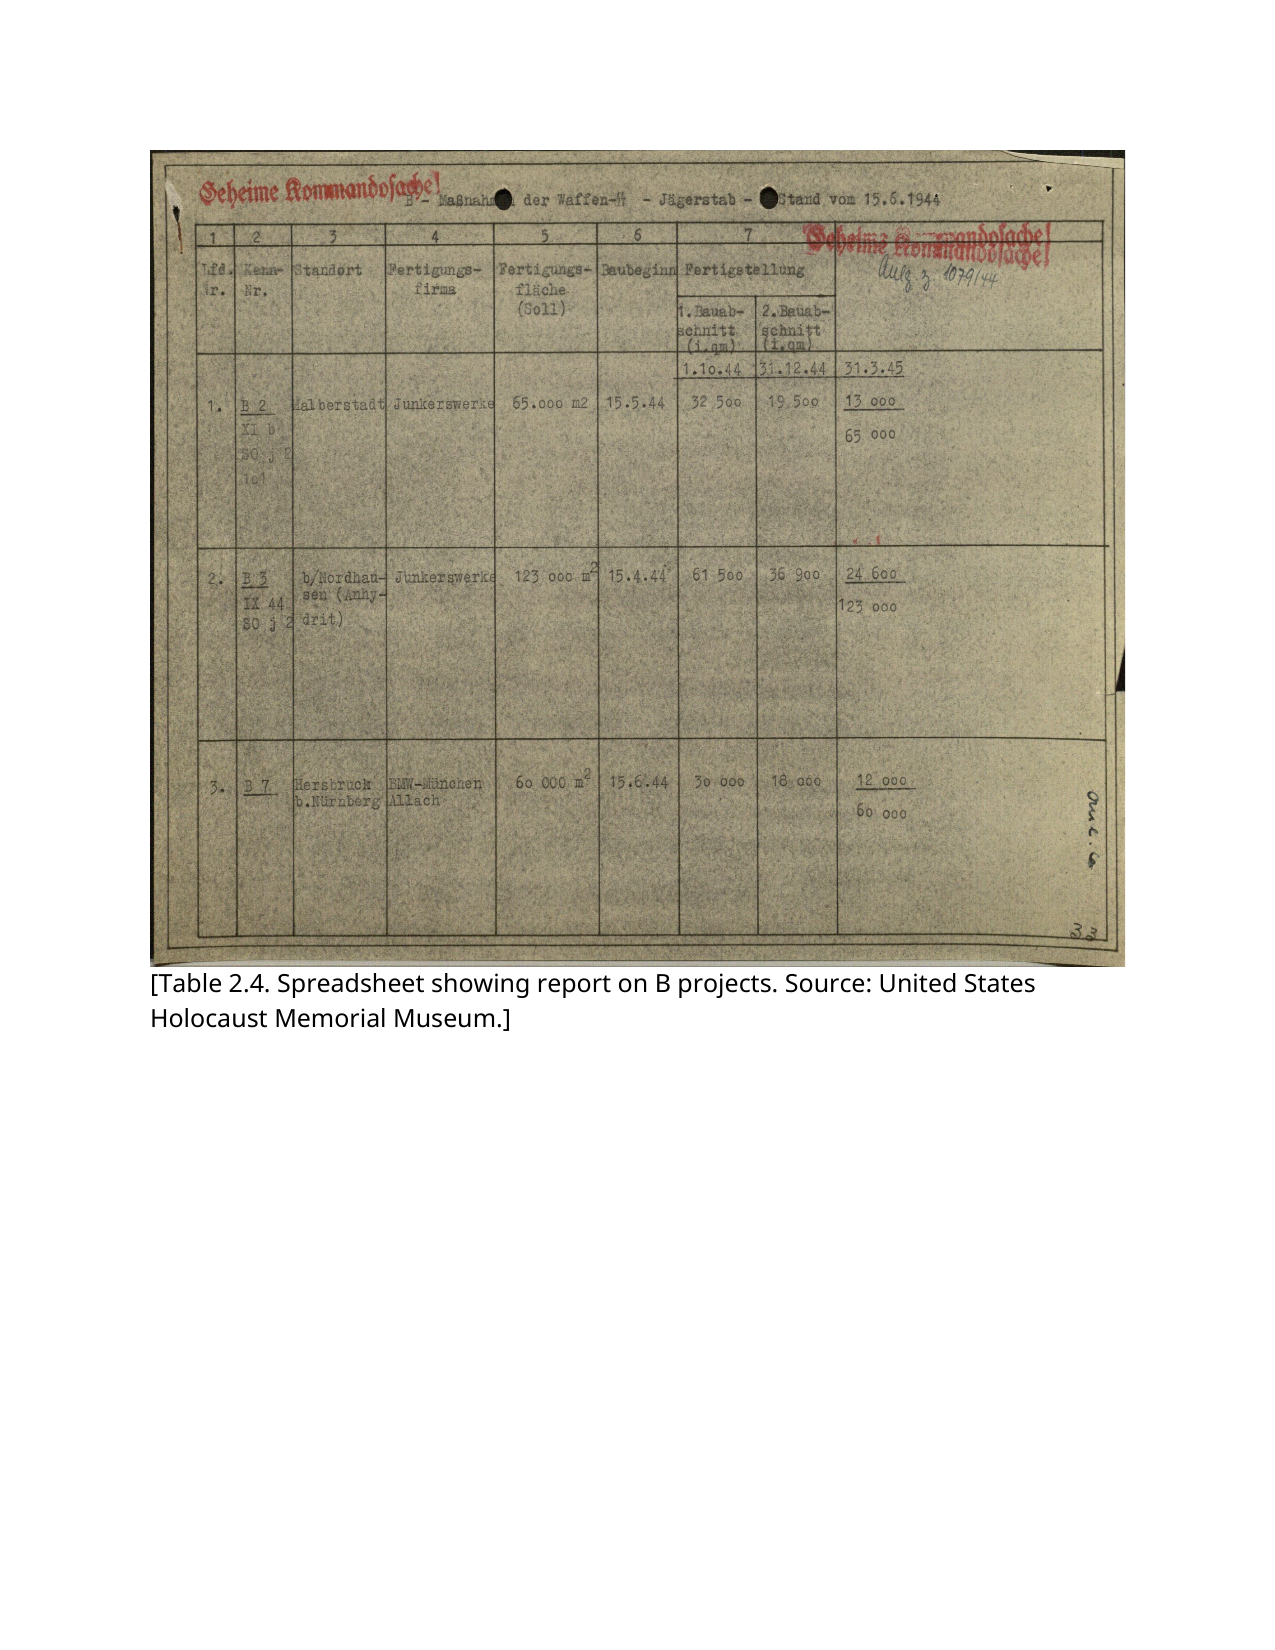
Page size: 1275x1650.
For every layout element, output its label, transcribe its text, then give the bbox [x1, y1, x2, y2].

text [Table 2.4. Spreadsheet showing report on B projects. Source: United States Holocaust Memorial Museum.] [150, 967, 1125, 1034]
picture [150, 150, 1125, 967]
